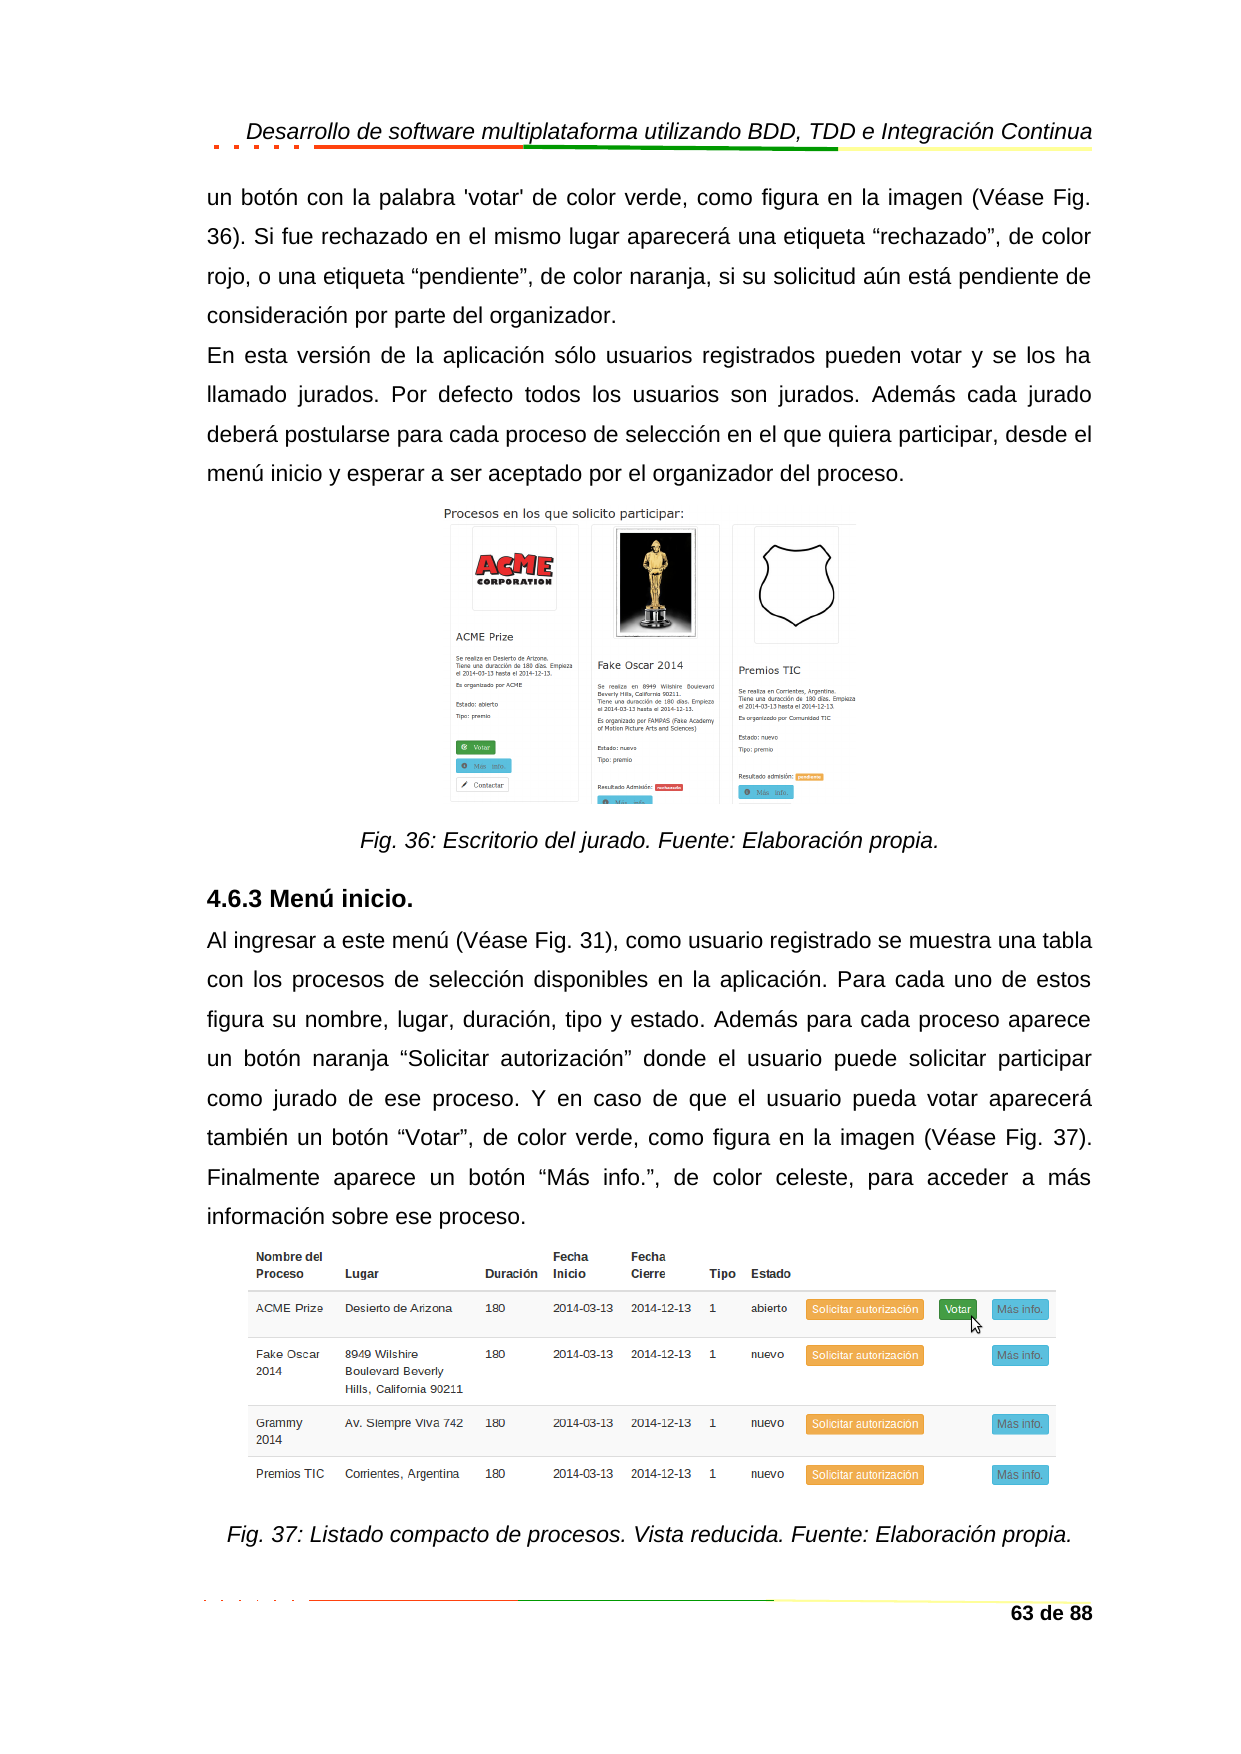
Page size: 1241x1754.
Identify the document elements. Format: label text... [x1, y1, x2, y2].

text En esta versión de la aplicación sólo usuarios registrados pueden votar y se los ha llamado jurados. Por defecto todos los usuarios son jurados. Además cada jurado deberá postularse para cada proceso de selección en el que quiera participar, desde el menú inicio y esperar a ser aceptado por el organizador del proceso. [207, 342, 1093, 486]
picture [443, 505, 857, 804]
text 4.6.3 Menú inicio. [207, 884, 1093, 912]
table_header [207, 500, 1093, 809]
text Al ingresar a este menú (Véase Fig. 31), como usuario registrado se muestra una tabla con los procesos de selección disponibles en la aplicación. Para cada uno de estos figura su nombre, lugar, duración, tipo y estado. Además para cada proceso aparece un botón naranja “Solicitar autorización” donde el usuario puede solicitar participar como jurado de ese proceso. Y en caso de que el usuario pueda votar aparecerá también un botón “Votar”, de color verde, como figura en la imagen (Véase Fig. 37). Finalmente aparece un botón “Más info.”, de color celeste, para acceder a más información sobre ese proceso. [207, 927, 1093, 1229]
table_cell Fig. 36: Escritorio del jurado. Fuente: Elaboración propia. [207, 809, 1093, 872]
table_cell Fig. 37: Listado compacto de procesos. Vista reducida. Fuente: Elaboración propia. [207, 1503, 1093, 1566]
table_header [207, 1243, 1093, 1503]
picture [243, 1248, 1056, 1497]
text un botón con la palabra 'votar' de color verde, como figura en la imagen (Véase Fig. 36). Si fue rechazado en el mismo lugar aparecerá una etiqueta “rechazado”, de color rojo, o una etiqueta “pendiente”, de color naranja, si su solicitud aún está pendiente de consideración por parte del organizador. [207, 184, 1093, 328]
